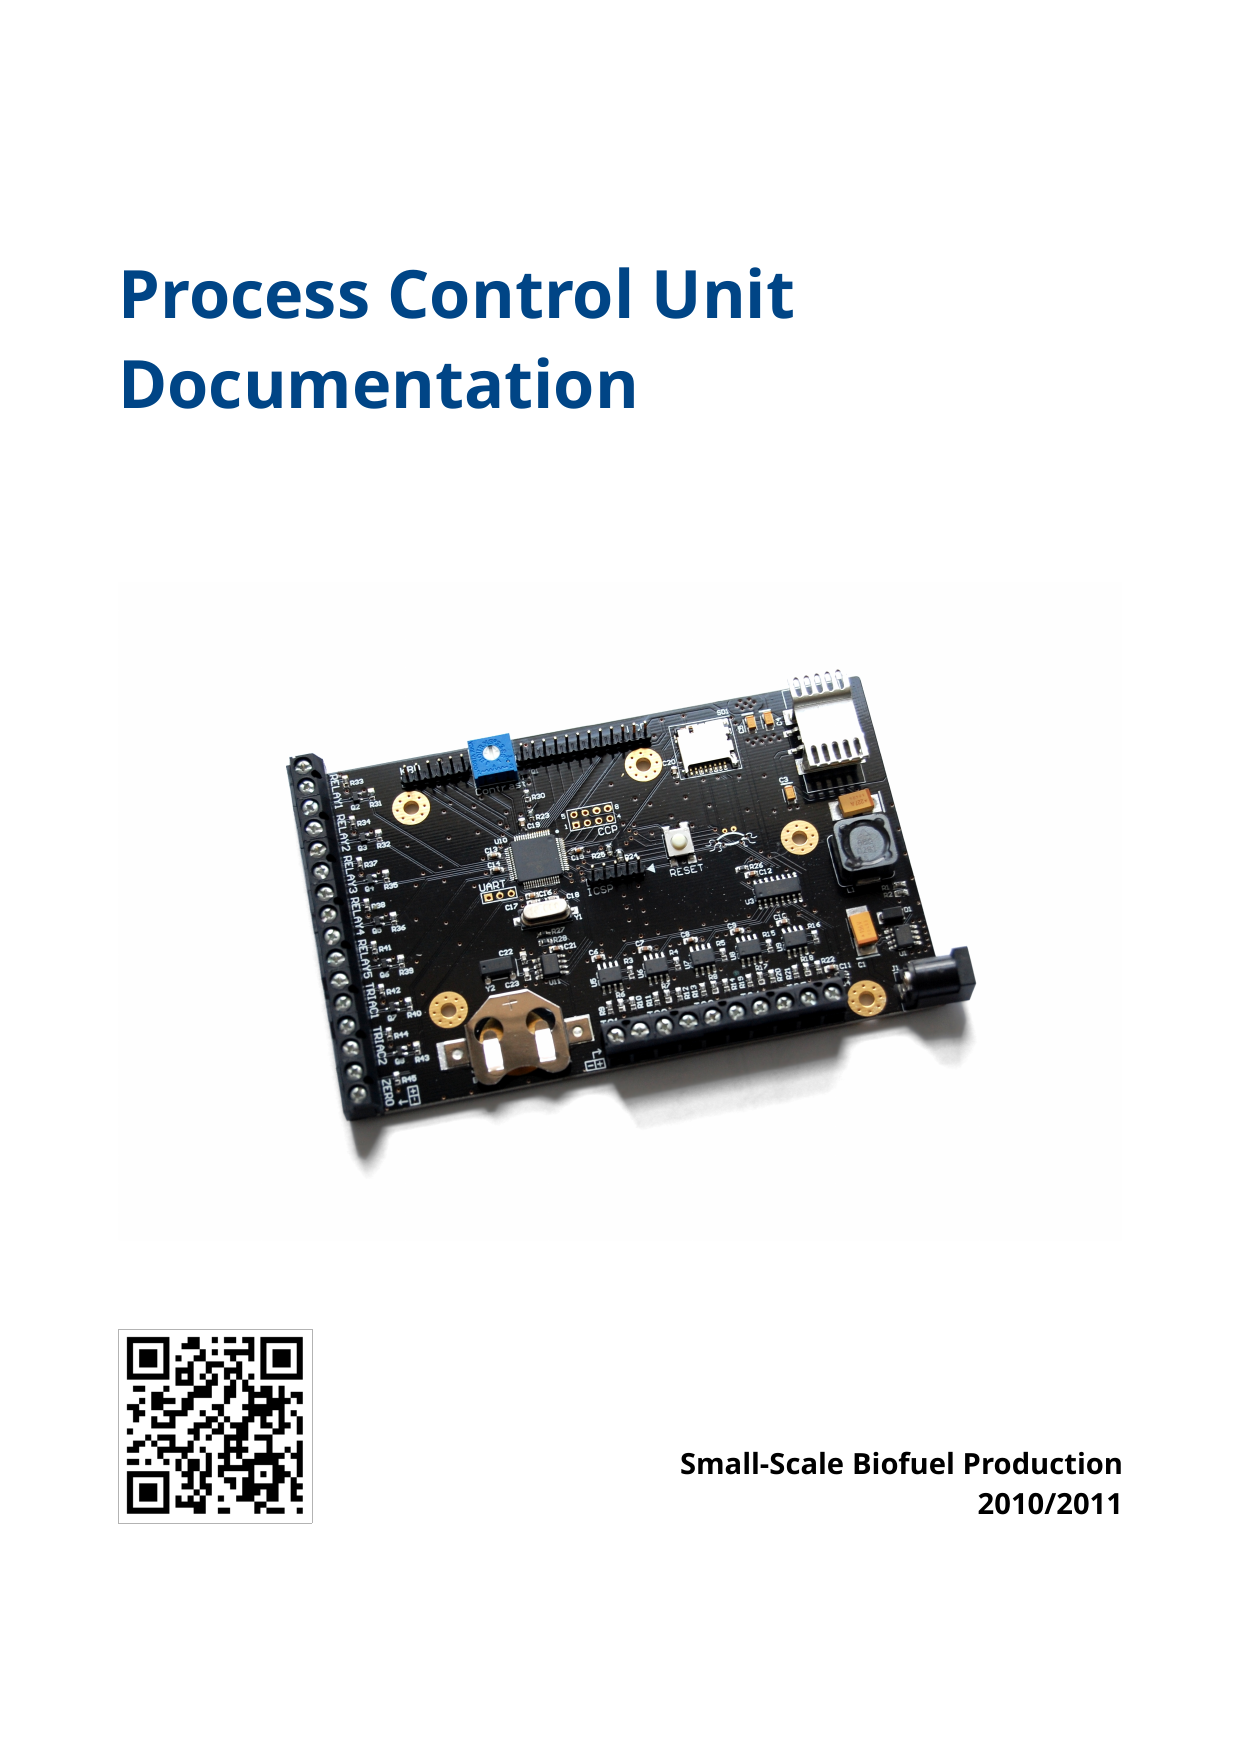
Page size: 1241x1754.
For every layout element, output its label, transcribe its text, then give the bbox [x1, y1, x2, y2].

picture [118, 582, 1123, 1241]
picture [121, 1332, 309, 1520]
table_header Process Control Unit Documentation [118, 118, 1123, 545]
table_cell [118, 545, 1123, 582]
table_cell [118, 1279, 615, 1523]
table_cell [118, 1241, 1123, 1279]
table_cell Small-Scale Biofuel Production 2010/2011 [615, 1279, 1123, 1523]
table_cell [119, 1330, 312, 1523]
